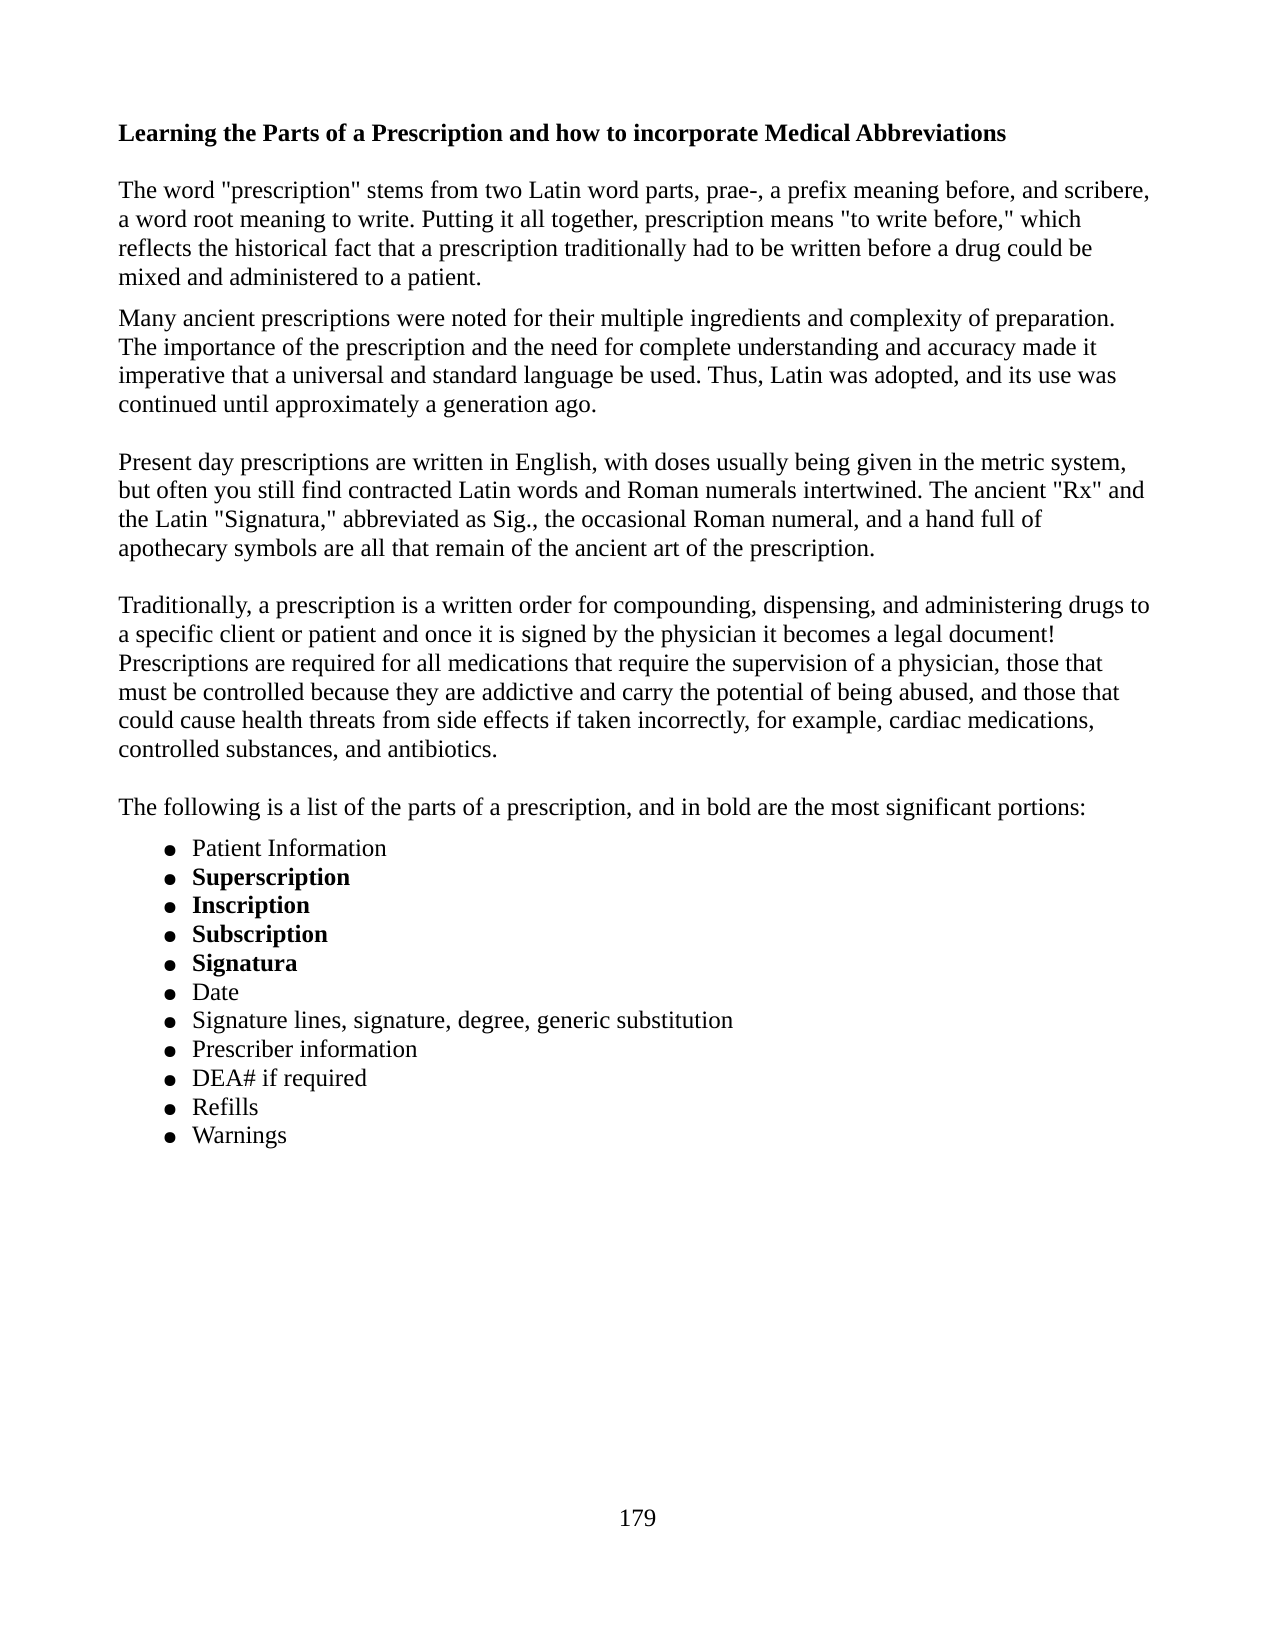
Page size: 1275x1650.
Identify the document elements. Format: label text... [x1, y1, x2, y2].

list Signatura [162, 948, 1157, 977]
text The word "prescription" stems from two Latin word parts, prae-, a prefix meaning before, and scribere, a word root meaning to write. Putting it all together, prescription means "to write before," which reflects the historical fact that a prescription traditionally had to be written before a drug could be mixed and administered to a patient. [118, 176, 1157, 291]
text Many ancient prescriptions were noted for their multiple ingredients and complexity of preparation. The importance of the prescription and the need for complete understanding and accuracy made it imperative that a universal and standard language be used. Thus, Latin was adopted, and its use was continued until approximately a generation ago. [118, 303, 1157, 418]
list Date [162, 977, 1157, 1006]
text Learning the Parts of a Prescription and how to incorporate Medical Abbreviations [118, 118, 1157, 147]
list DEA# if required [162, 1063, 1157, 1092]
list Superscription [162, 862, 1157, 891]
list Warnings [162, 1121, 1157, 1149]
list Signature lines, signature, degree, generic substitution [162, 1006, 1157, 1034]
text Present day prescriptions are written in English, with doses usually being given in the metric system, but often you still find contracted Latin words and Roman numerals intertwined. The ancient "Rx" and the Latin "Signatura," abbreviated as Sig., the occasional Roman numeral, and a hand full of apothecary symbols are all that remain of the ancient art of the prescription. [118, 447, 1157, 562]
list Patient Information [162, 833, 1157, 862]
list Refills [162, 1092, 1157, 1121]
list Inscription [162, 891, 1157, 919]
list Subscription [162, 919, 1157, 948]
text The following is a list of the parts of a prescription, and in bold are the most significant portions: [118, 792, 1157, 821]
list Prescriber information [162, 1034, 1157, 1063]
text Traditionally, a prescription is a written order for compounding, dispensing, and administering drugs to a specific client or patient and once it is signed by the physician it becomes a legal document! Prescriptions are required for all medications that require the supervision of a physician, those that must be controlled because they are addictive and carry the potential of being abused, and those that could cause health threats from side effects if taken incorrectly, for example, cardiac medications, controlled substances, and antibiotics. [118, 591, 1157, 763]
